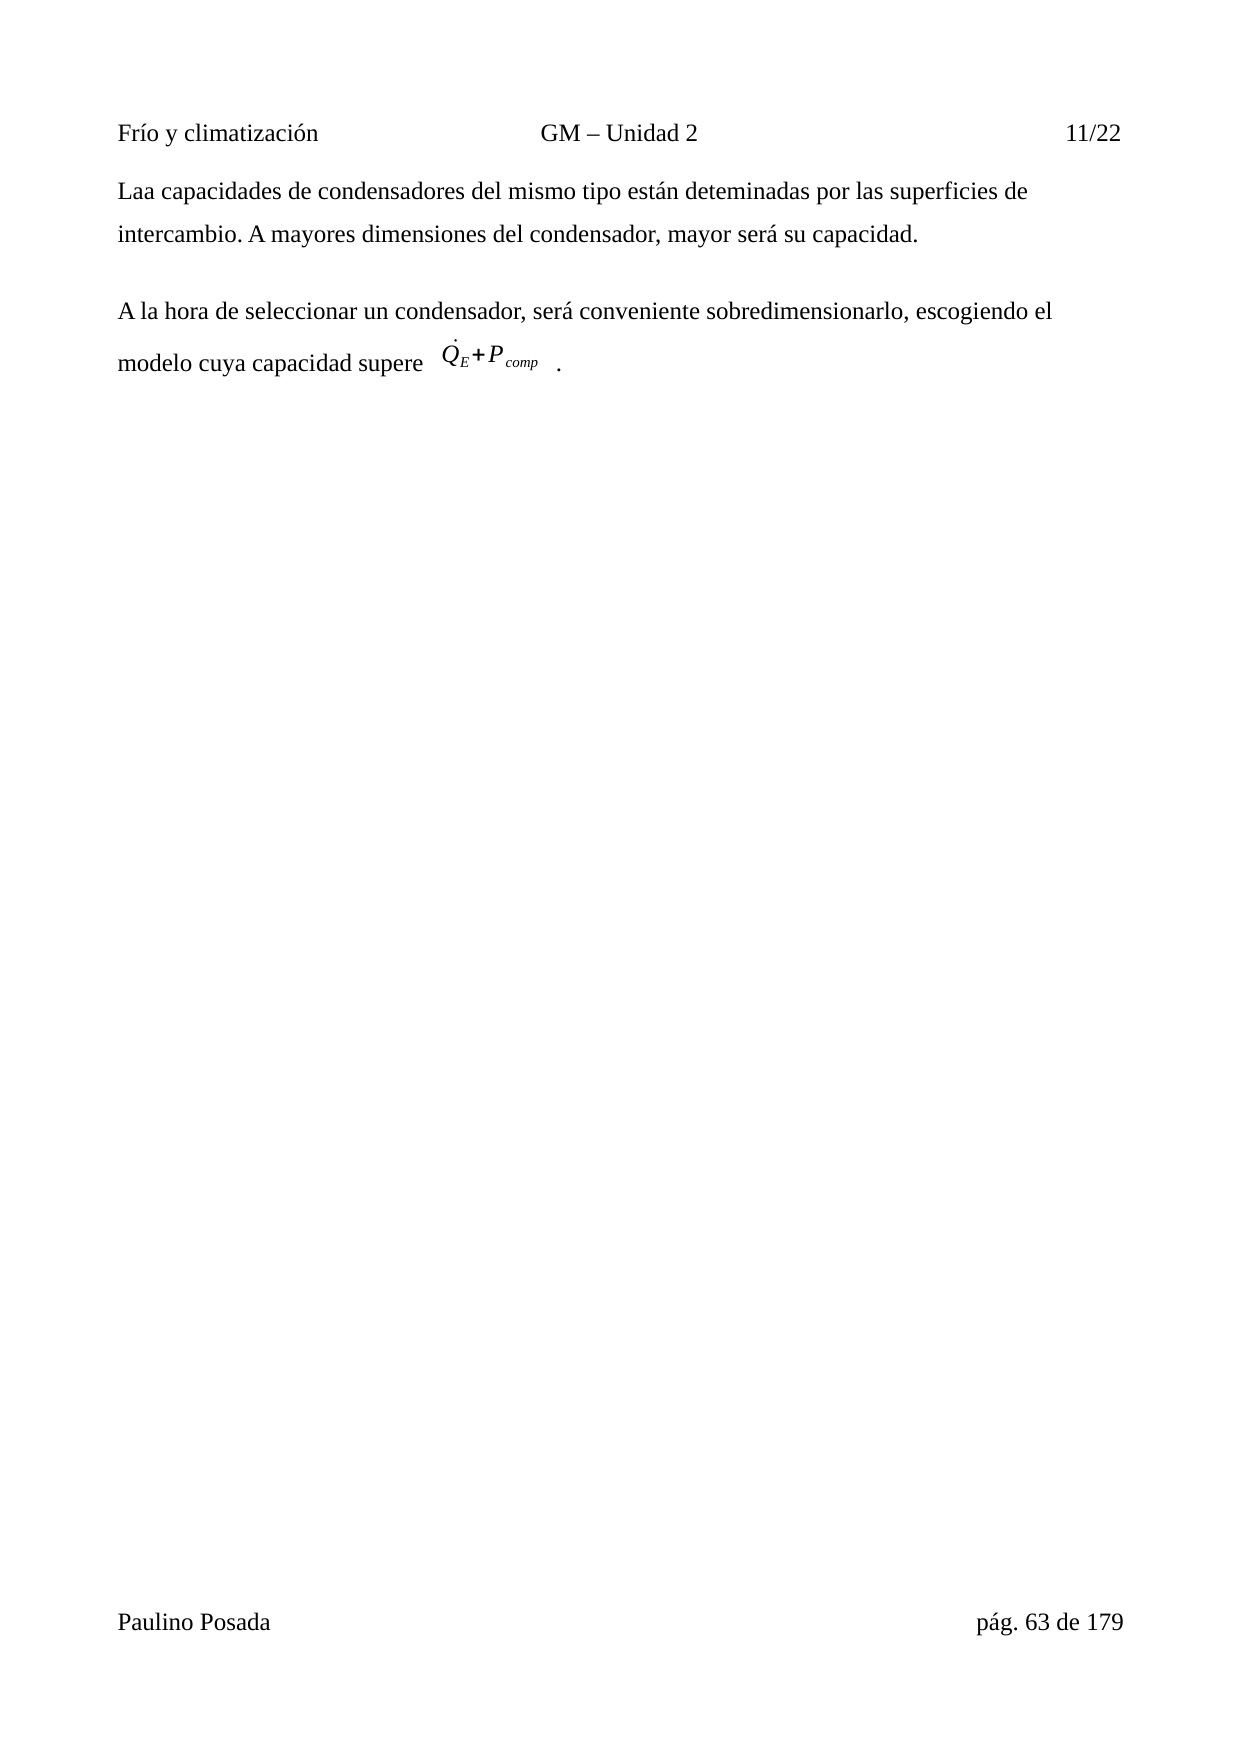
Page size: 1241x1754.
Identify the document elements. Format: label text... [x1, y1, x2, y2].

text A la hora de seleccionar un condensador, será conveniente sobredimensionarlo, escogiendo el modelo cuya capacidad supere. [117, 296, 1123, 376]
text Laa capacidades de condensadores del mismo tipo están deteminadas por las superficies de intercambio. A mayores dimensiones del condensador, mayor será su capacidad. [117, 176, 1123, 248]
